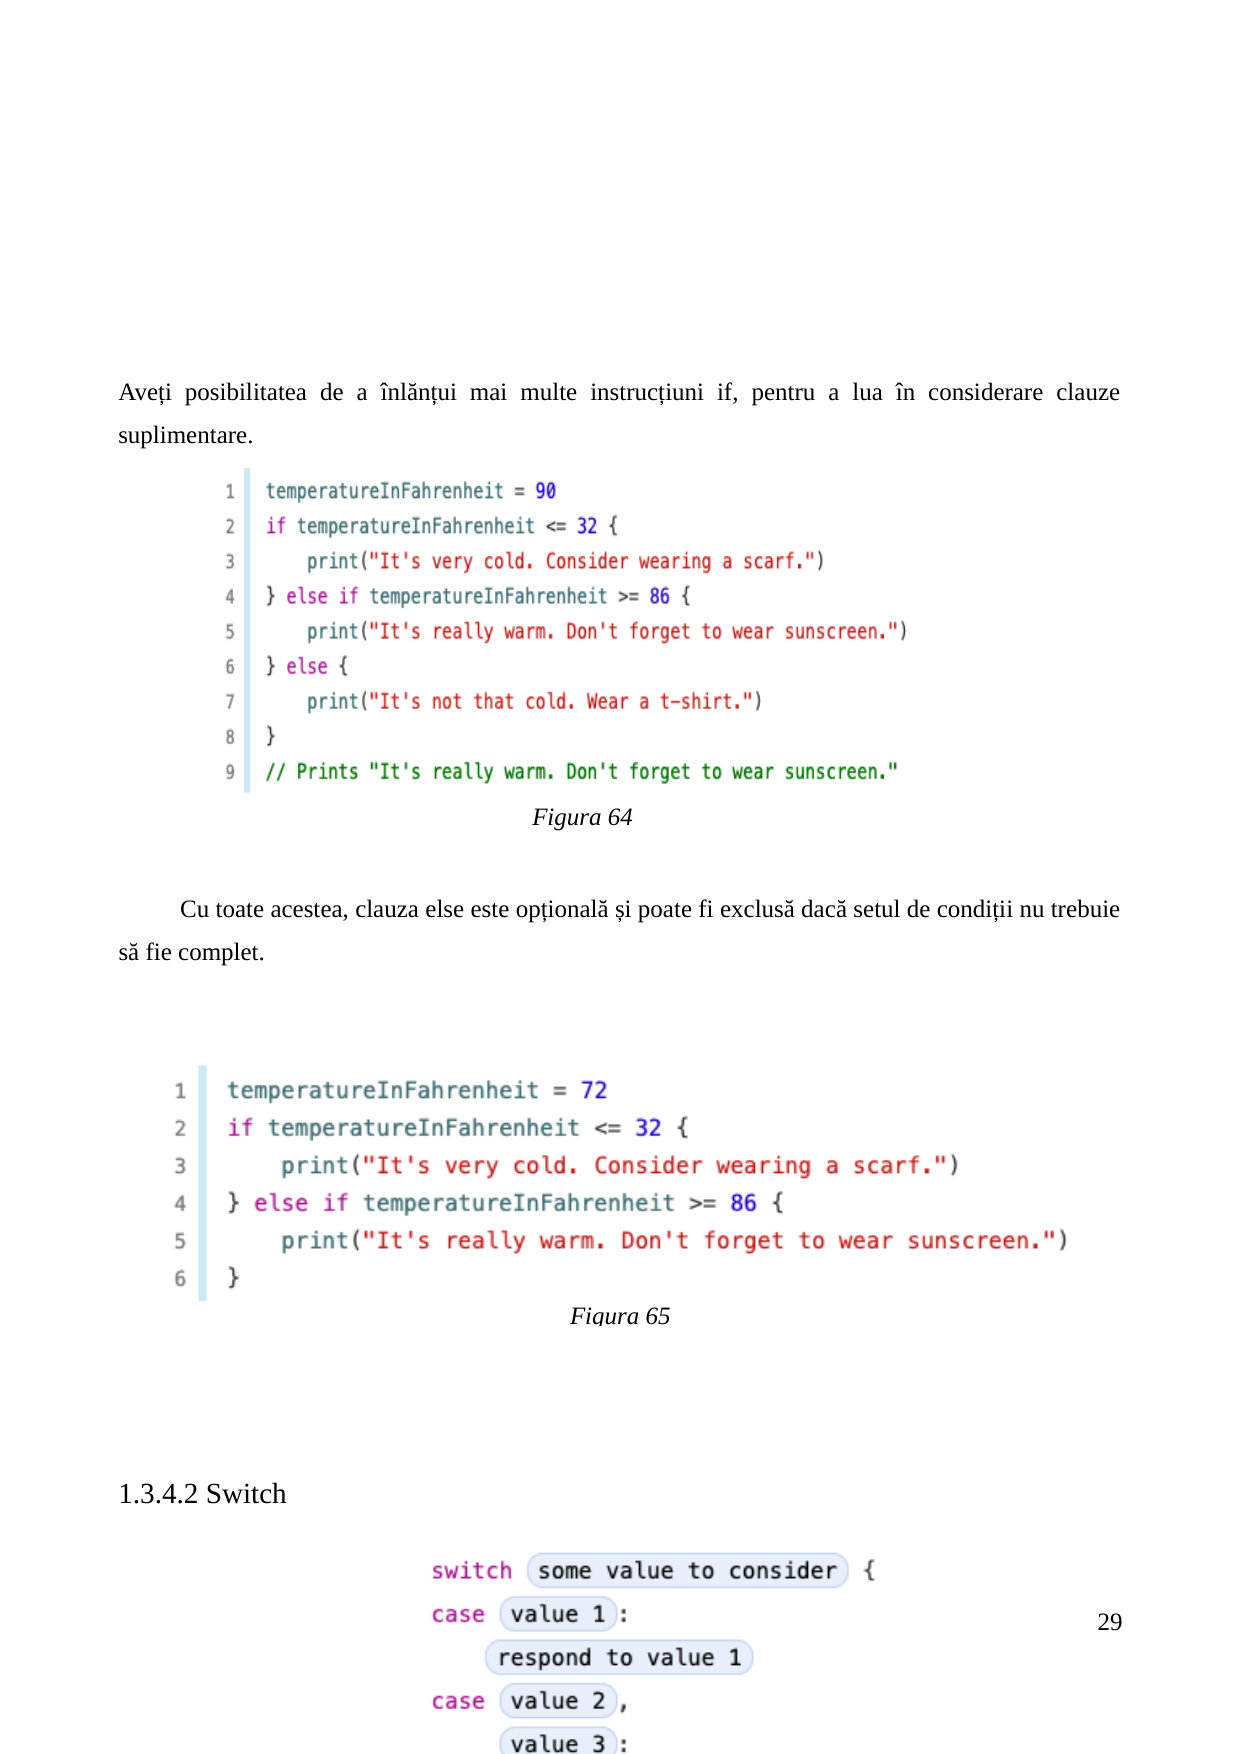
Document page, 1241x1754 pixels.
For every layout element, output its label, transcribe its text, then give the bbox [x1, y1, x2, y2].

text Cu toate acestea, clauza else este opțională și poate fi exclusă dacă setul de condiții nu trebuie să fie complet. [118, 894, 1122, 966]
subtitle 1.3.4.2 Switch [118, 1477, 1122, 1510]
picture [217, 468, 947, 802]
text Figura 64 [202, 469, 962, 830]
picture [411, 1546, 904, 1754]
picture [160, 1061, 1080, 1301]
text Figura 65 [160, 1301, 1080, 1326]
text [160, 1030, 1080, 1061]
text Aveți posibilitatea de a înlănțui mai multe instrucțiuni if, pentru a lua în considerare clauze suplimentare. [118, 377, 1122, 449]
